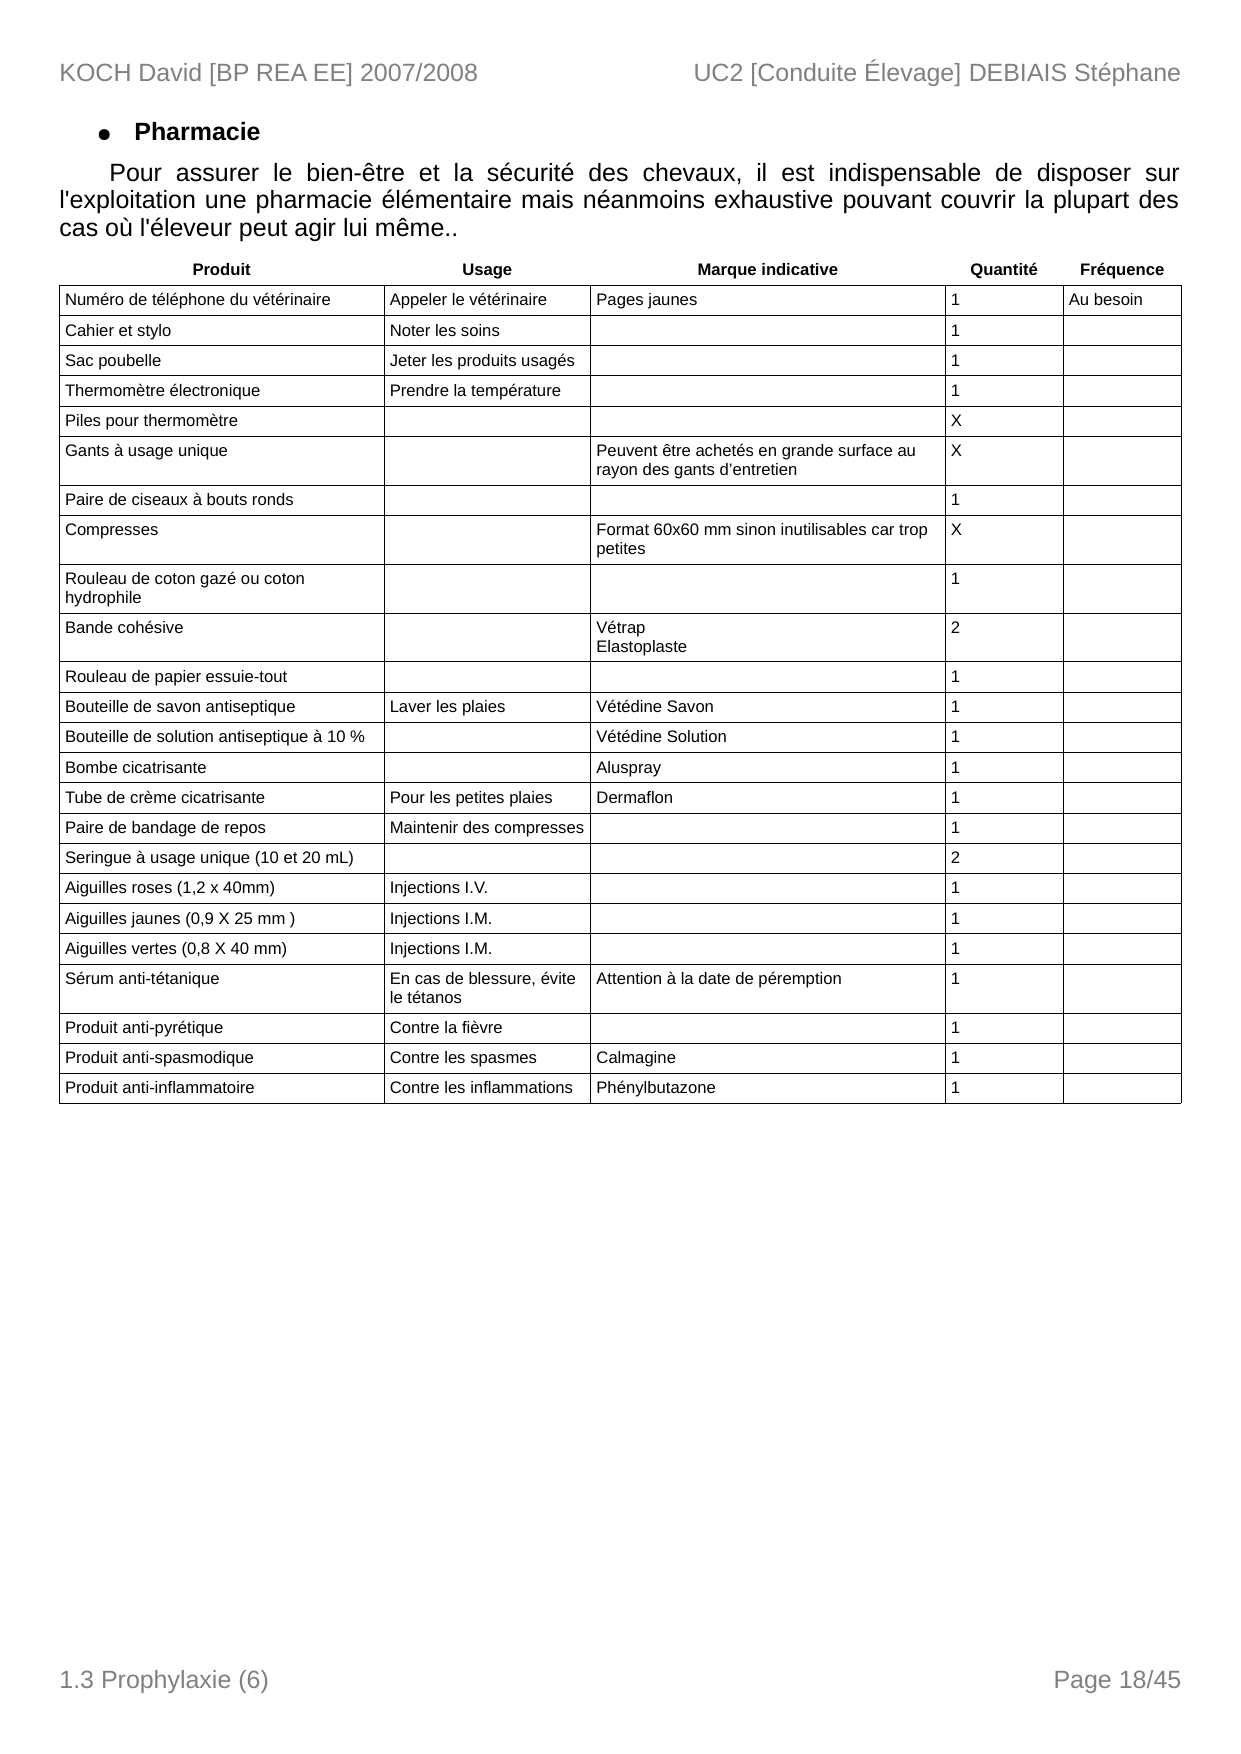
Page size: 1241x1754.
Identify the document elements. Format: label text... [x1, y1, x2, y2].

table_cell [591, 1014, 945, 1043]
table_cell [1064, 376, 1181, 406]
table_cell 1 [946, 486, 1063, 515]
table_cell Paire de bandage de repos [60, 814, 384, 843]
table_cell [591, 844, 945, 873]
table_cell Phénylbutazone [591, 1074, 945, 1103]
table_header Fréquence [1063, 255, 1181, 285]
table_cell X [946, 407, 1063, 436]
table_header Produit [59, 255, 384, 285]
table_cell [591, 316, 945, 345]
table_cell Appeler le vétérinaire [385, 286, 590, 315]
table_cell Contre les spasmes [385, 1044, 590, 1073]
table_cell [385, 437, 590, 485]
table_cell [591, 376, 945, 406]
table_cell Maintenir des compresses [385, 814, 590, 843]
table_cell Contre la fièvre [385, 1014, 590, 1043]
table_cell Produit anti-spasmodique [60, 1044, 384, 1073]
table_cell X [946, 437, 1063, 485]
table_cell [591, 662, 945, 692]
table_cell Cahier et stylo [60, 316, 384, 345]
table_cell Bouteille de savon antiseptique [60, 693, 384, 722]
table_cell [1064, 753, 1181, 782]
table_cell [1064, 1044, 1181, 1073]
table_cell Aiguilles jaunes (0,9 X 25 mm ) [60, 904, 384, 933]
table_cell Vétrap Elastoplaste [591, 614, 945, 661]
table_cell [591, 934, 945, 963]
table_cell Noter les soins [385, 316, 590, 345]
table_cell Rouleau de coton gazé ou coton hydrophile [60, 565, 384, 613]
table_cell [1064, 662, 1181, 692]
table_cell [385, 565, 590, 613]
table_cell Rouleau de papier essuie-tout [60, 662, 384, 692]
table_cell [385, 723, 590, 752]
table_cell Bombe cicatrisante [60, 753, 384, 782]
table_cell 1 [946, 723, 1063, 752]
table_cell Dermaflon [591, 783, 945, 812]
table_cell Contre les inflammations [385, 1074, 590, 1103]
table_cell [1064, 437, 1181, 485]
table_cell Injections I.M. [385, 934, 590, 963]
table_cell Prendre la température [385, 376, 590, 406]
table_cell Injections I.V. [385, 874, 590, 903]
table_cell 1 [946, 565, 1063, 613]
table_cell 1 [946, 904, 1063, 933]
table_cell 1 [946, 286, 1063, 315]
table_cell [1064, 346, 1181, 375]
table_cell [1064, 1074, 1181, 1103]
table_cell Aiguilles roses (1,2 x 40mm) [60, 874, 384, 903]
table_cell Produit anti-pyrétique [60, 1014, 384, 1043]
table_cell Produit anti-inflammatoire [60, 1074, 384, 1103]
table_cell [591, 486, 945, 515]
table_cell [1064, 723, 1181, 752]
table_cell Gants à usage unique [60, 437, 384, 485]
table_cell 1 [946, 346, 1063, 375]
table_cell [1064, 904, 1181, 933]
table_cell Aluspray [591, 753, 945, 782]
list Pharmacie [97, 118, 1181, 146]
table_cell 1 [946, 1014, 1063, 1043]
table_cell [385, 662, 590, 692]
table_cell 1 [946, 376, 1063, 406]
table_cell [385, 516, 590, 564]
table_cell [1064, 486, 1181, 515]
table_cell Injections I.M. [385, 904, 590, 933]
table_cell [591, 407, 945, 436]
table_header Usage [384, 255, 590, 285]
table_cell Format 60x60 mm sinon inutilisables car trop petites [591, 516, 945, 564]
table_cell Numéro de téléphone du vétérinaire [60, 286, 384, 315]
table_cell Bouteille de solution antiseptique à 10 % [60, 723, 384, 752]
table_cell 2 [946, 614, 1063, 661]
table_cell [385, 486, 590, 515]
table_cell [1064, 516, 1181, 564]
table_cell 1 [946, 662, 1063, 692]
table_cell [385, 753, 590, 782]
table_cell X [946, 516, 1063, 564]
text Pour assurer le bien-être et la sécurité des chevaux, il est indispensable de disposer sur l'exploitation une pharmacie élémentaire mais néanmoins exhaustive pouvant couvrir la plupart des cas où l'éleveur peut agir lui même.. [59, 158, 1181, 242]
table_cell 1 [946, 934, 1063, 963]
table_cell Thermomètre électronique [60, 376, 384, 406]
table_cell Peuvent être achetés en grande surface au rayon des gants d’entretien [591, 437, 945, 485]
table_cell [1064, 565, 1181, 613]
table_cell 1 [946, 1074, 1063, 1103]
table_cell 2 [946, 844, 1063, 873]
table_cell [591, 346, 945, 375]
table_cell Laver les plaies [385, 693, 590, 722]
table_cell [1064, 874, 1181, 903]
table_cell Attention à la date de péremption [591, 965, 945, 1012]
table_cell Bande cohésive [60, 614, 384, 661]
table_cell [591, 814, 945, 843]
table_cell Au besoin [1064, 286, 1181, 315]
table_cell [385, 407, 590, 436]
table_cell Paire de ciseaux à bouts ronds [60, 486, 384, 515]
table_cell [1064, 614, 1181, 661]
table_cell Vétédine Savon [591, 693, 945, 722]
table_cell 1 [946, 965, 1063, 1012]
table_cell 1 [946, 874, 1063, 903]
table_cell Aiguilles vertes (0,8 X 40 mm) [60, 934, 384, 963]
table_cell Sérum anti-tétanique [60, 965, 384, 1012]
table_cell Piles pour thermomètre [60, 407, 384, 436]
table_cell [1064, 965, 1181, 1012]
table_cell [385, 614, 590, 661]
table_header Quantité [945, 255, 1063, 285]
table_cell [591, 904, 945, 933]
table_cell Pages jaunes [591, 286, 945, 315]
table_cell [1064, 407, 1181, 436]
table_cell 1 [946, 783, 1063, 812]
table_cell Seringue à usage unique (10 et 20 mL) [60, 844, 384, 873]
table_cell [1064, 814, 1181, 843]
table_cell 1 [946, 693, 1063, 722]
table_cell Vétédine Solution [591, 723, 945, 752]
table_cell Pour les petites plaies [385, 783, 590, 812]
table_cell [591, 874, 945, 903]
table_cell [1064, 844, 1181, 873]
table_cell [591, 565, 945, 613]
table_cell En cas de blessure, évite le tétanos [385, 965, 590, 1012]
table_cell [385, 844, 590, 873]
table_cell [1064, 693, 1181, 722]
table_cell Tube de crème cicatrisante [60, 783, 384, 812]
table_cell [1064, 934, 1181, 963]
table_cell 1 [946, 753, 1063, 782]
table_cell Jeter les produits usagés [385, 346, 590, 375]
table_cell 1 [946, 316, 1063, 345]
table_cell Sac poubelle [60, 346, 384, 375]
table_header Marque indicative [590, 255, 945, 285]
table_cell Compresses [60, 516, 384, 564]
table_cell [1064, 316, 1181, 345]
table_cell 1 [946, 1044, 1063, 1073]
table_cell Calmagine [591, 1044, 945, 1073]
table_cell [1064, 1014, 1181, 1043]
table_cell [1064, 783, 1181, 812]
table_cell 1 [946, 814, 1063, 843]
